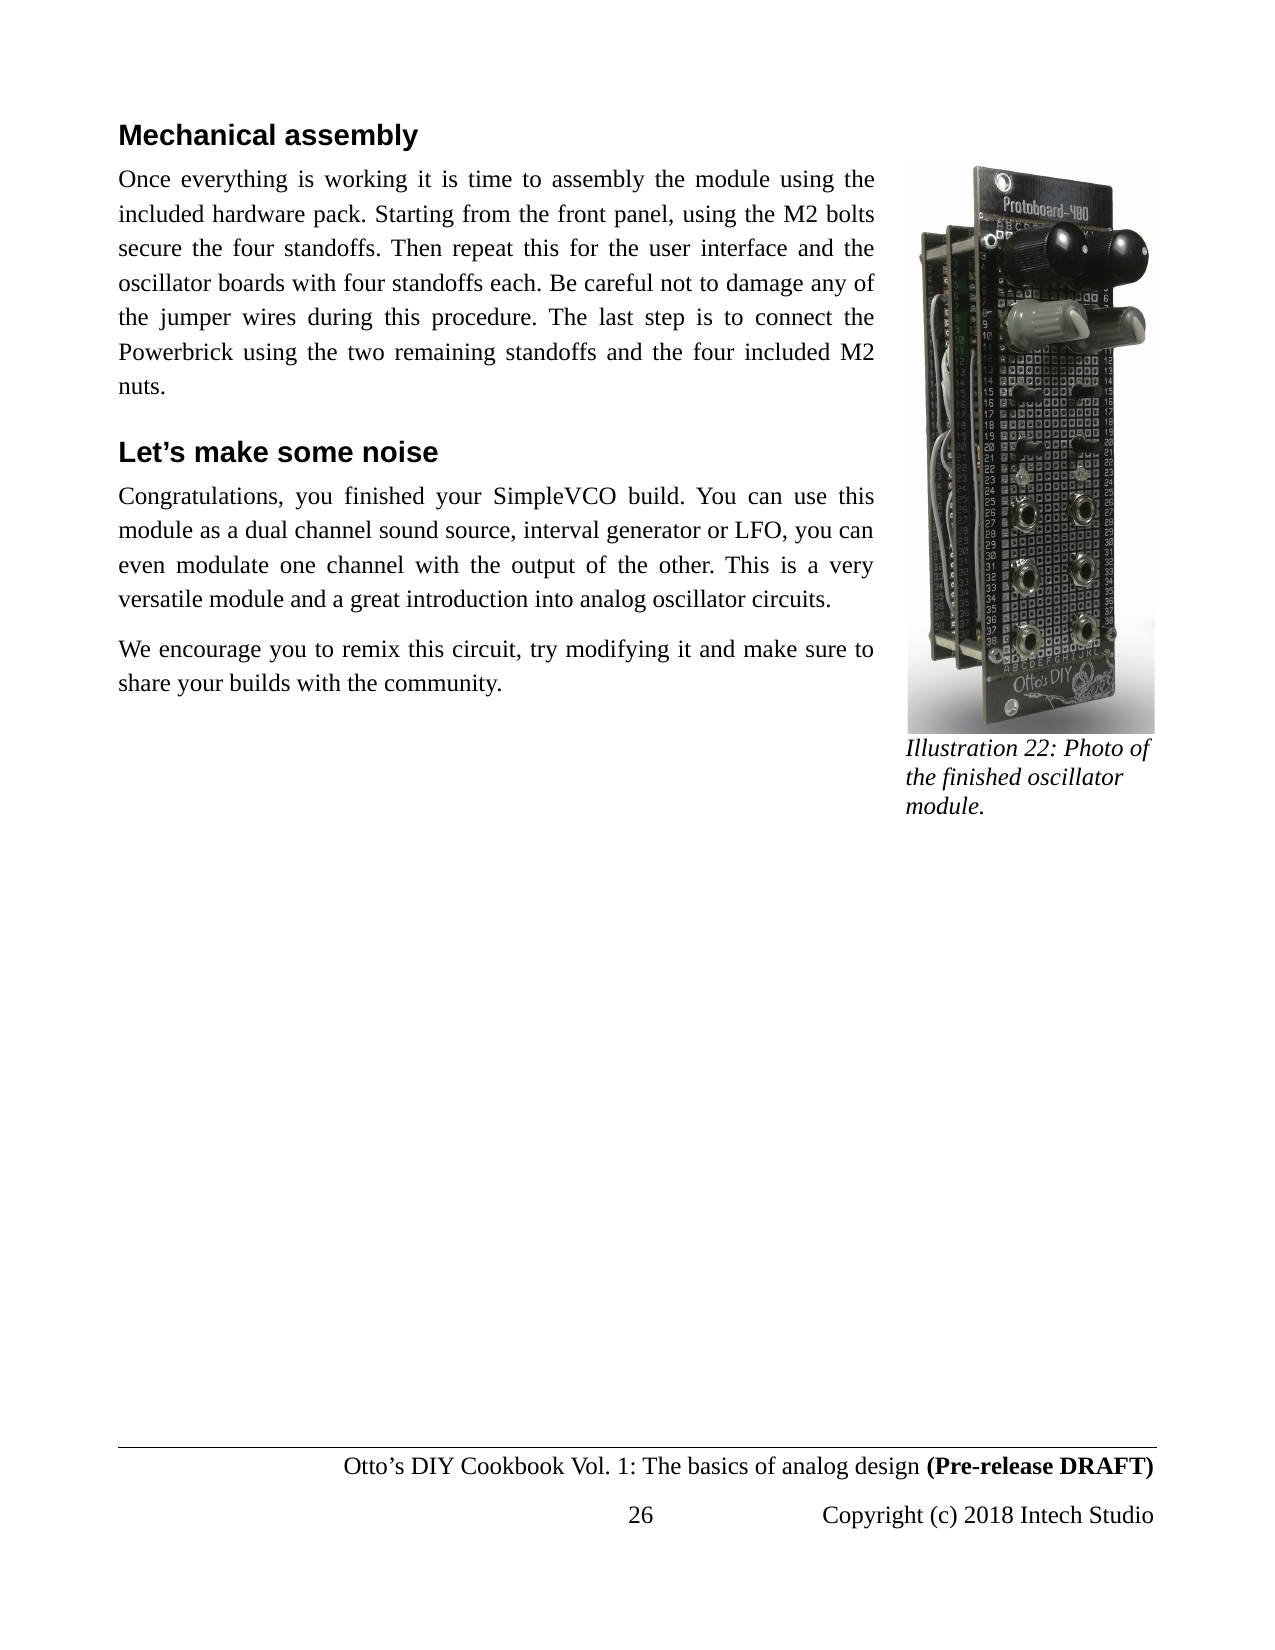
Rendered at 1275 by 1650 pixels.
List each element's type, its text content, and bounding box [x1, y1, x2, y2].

subtitle Let’s make some noise [118, 435, 905, 469]
subtitle Mechanical assembly [118, 118, 1157, 152]
text Congratulations, you finished your SimpleVCO build. You can use this module as a dual channel sound source, interval generator or LFO, you can even modulate one channel with the output of the other. This is a very versatile module and a great introduction into analog oscillator circuits. [118, 481, 905, 613]
text Illustration 22: Photo of the finished oscillator module. [905, 173, 1157, 819]
text Once everything is working it is time to assembly the module using the included hardware pack. Starting from the front panel, using the M2 bolts secure the four standoffs. Then repeat this for the user interface and the oscillator boards with four standoffs each. Be careful not to damage any of the jumper wires during this procedure. The last step is to connect the Powerbrick using the two remaining standoffs and the four included M2 nuts. [118, 160, 907, 400]
text We encourage you to remix this circuit, try modifying it and make sure to share your builds with the community. [118, 634, 905, 697]
picture [907, 160, 1155, 734]
